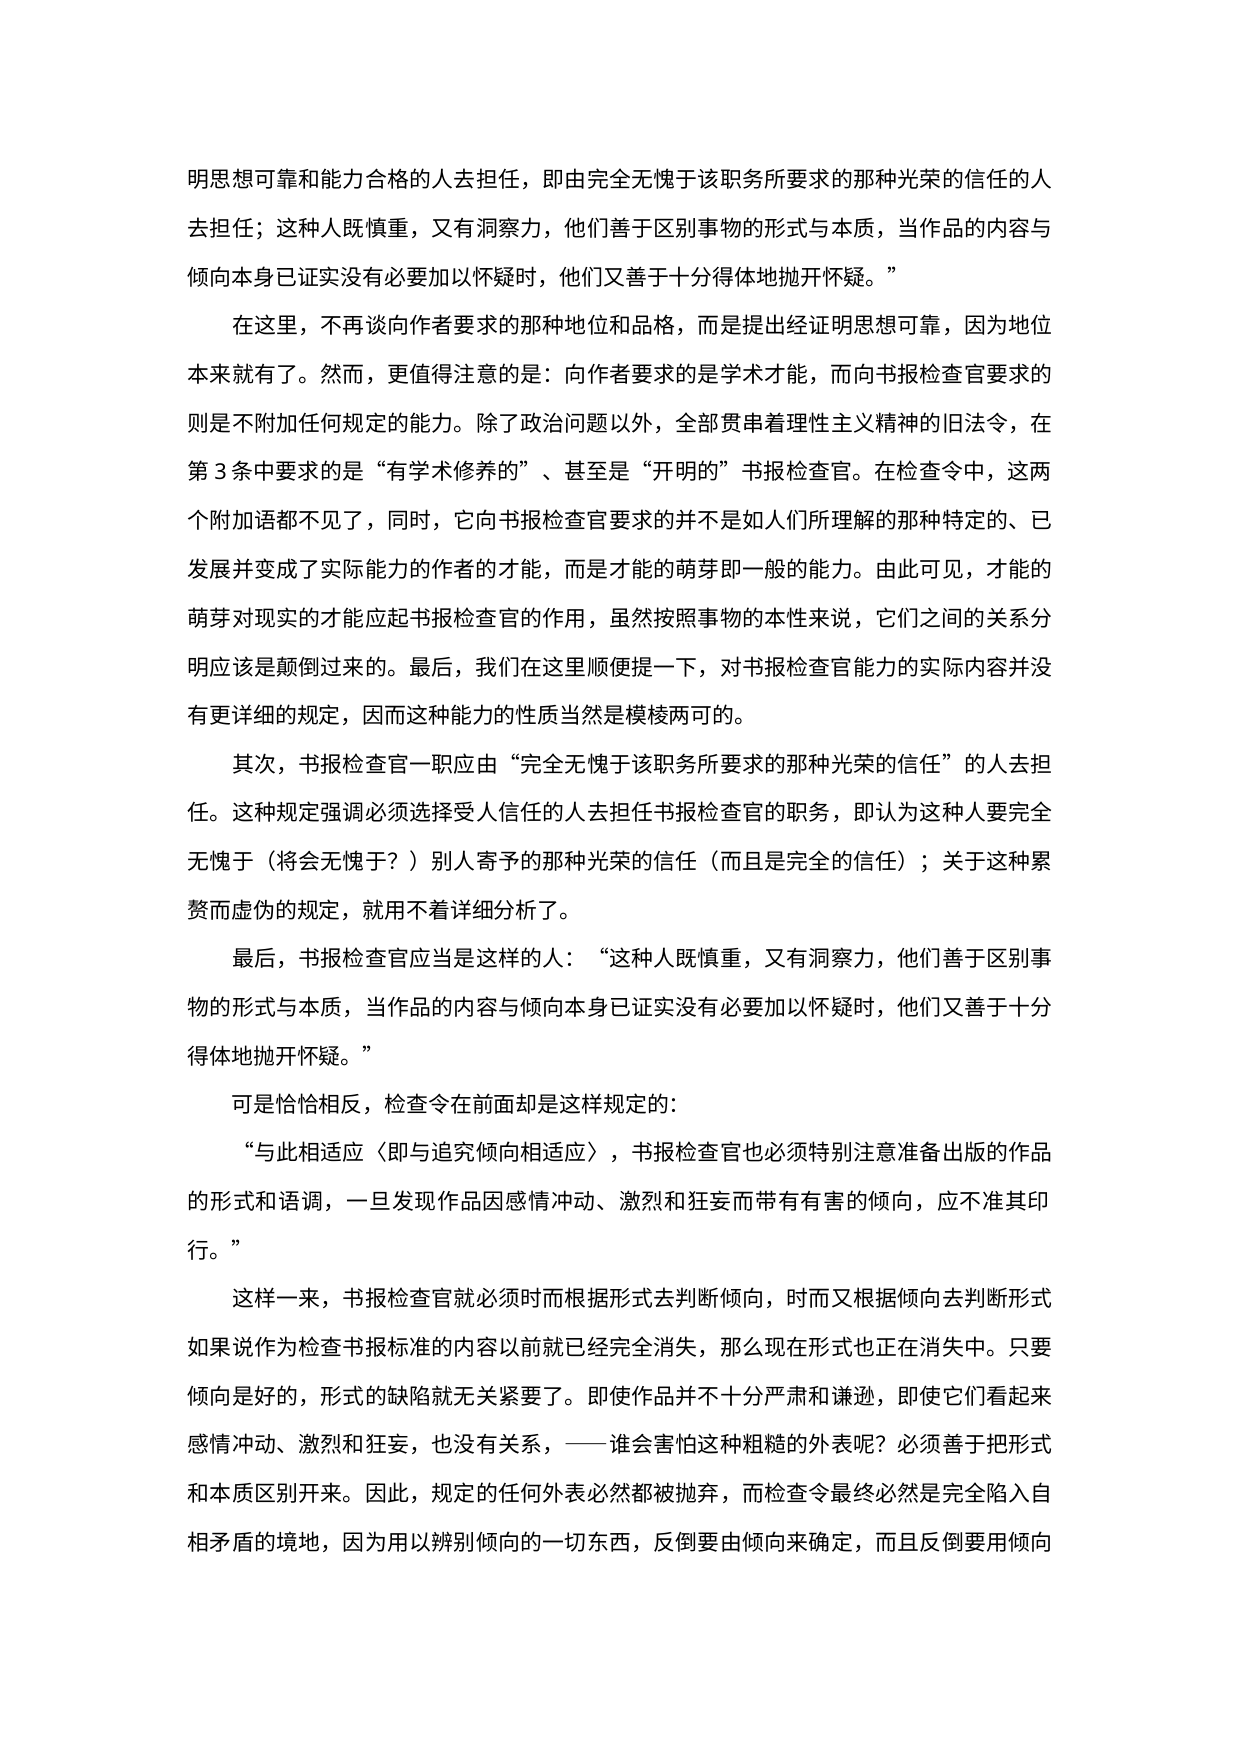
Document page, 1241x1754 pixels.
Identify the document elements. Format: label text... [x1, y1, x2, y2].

text 在这里，不再谈向作者要求的那种地位和品格，而是提出经证明思想可靠，因为地位本来就有了。然而，更值得注意的是：向作者要求的是学术才能，而向书报检查官要求的则是不附加任何规定的能力。除了政治问题以外，全部贯串着理性主义精神的旧法令，在第3条中要求的是“有学术修养的”、甚至是“开明的”书报检查官。在检查令中，这两个附加语都不见了，同时，它向书报检查官要求的并不是如人们所理解的那种特定的、已发展并变成了实际能力的作者的才能，而是才能的萌芽即一般的能力。由此可见，才能的萌芽对现实的才能应起书报检查官的作用，虽然按照事物的本性来说，它们之间的关系分明应该是颠倒过来的。最后，我们在这里顺便提一下，对书报检查官能力的实际内容并没有更详细的规定，因而这种能力的性质当然是模棱两可的。 [187, 308, 1053, 730]
text 最后，书报检查官应当是这样的人：“这种人既慎重，又有洞察力，他们善于区别事物的形式与本质，当作品的内容与倾向本身已证实没有必要加以怀疑时，他们又善于十分得体地抛开怀疑。” [187, 941, 1053, 1071]
text “与此相适应〈即与追究倾向相适应〉，书报检查官也必须特别注意准备出版的作品的形式和语调，一旦发现作品因感情冲动、激烈和狂妄而带有有害的倾向，应不准其印行。” [187, 1135, 1053, 1265]
text 明思想可靠和能力合格的人去担任，即由完全无愧于该职务所要求的那种光荣的信任的人去担任；这种人既慎重，又有洞察力，他们善于区别事物的形式与本质，当作品的内容与倾向本身已证实没有必要加以怀疑时，他们又善于十分得体地抛开怀疑。” [187, 162, 1053, 292]
text 其次，书报检查官一职应由“完全无愧于该职务所要求的那种光荣的信任”的人去担任。这种规定强调必须选择受人信任的人去担任书报检查官的职务，即认为这种人要完全无愧于（将会无愧于？）别人寄予的那种光荣的信任（而且是完全的信任）；关于这种累赘而虚伪的规定，就用不着详细分析了。 [187, 746, 1053, 925]
text 可是恰恰相反，检查令在前面却是这样规定的： [187, 1087, 1053, 1119]
text 这样一来，书报检查官就必须时而根据形式去判断倾向，时而又根据倾向去判断形式。如果说作为检查书报标准的内容以前就已经完全消失，那么现在形式也正在消失中。只要倾向是好的，形式的缺陷就无关紧要了。即使作品并不十分严肃和谦逊，即使它们看起来感情冲动、激烈和狂妄，也没有关系，——谁会害怕这种粗糙的外表呢？必须善于把形式和本质区别开来。因此，规定的任何外表必然都被抛弃，而检查令最终必然是完全陷入自相矛盾的境地，因为用以辨别倾向的一切东西，反倒要由倾向来确定，而且反倒要用倾向来辨别。爱国者的激烈就是一种神圣的热情，他们的感情冲动就是一种恋人的激情，他们的狂妄就是一种自我牺牲的忠诚，这种忠诚是无限的，因而不可能是温和的。 [187, 1281, 1053, 1557]
